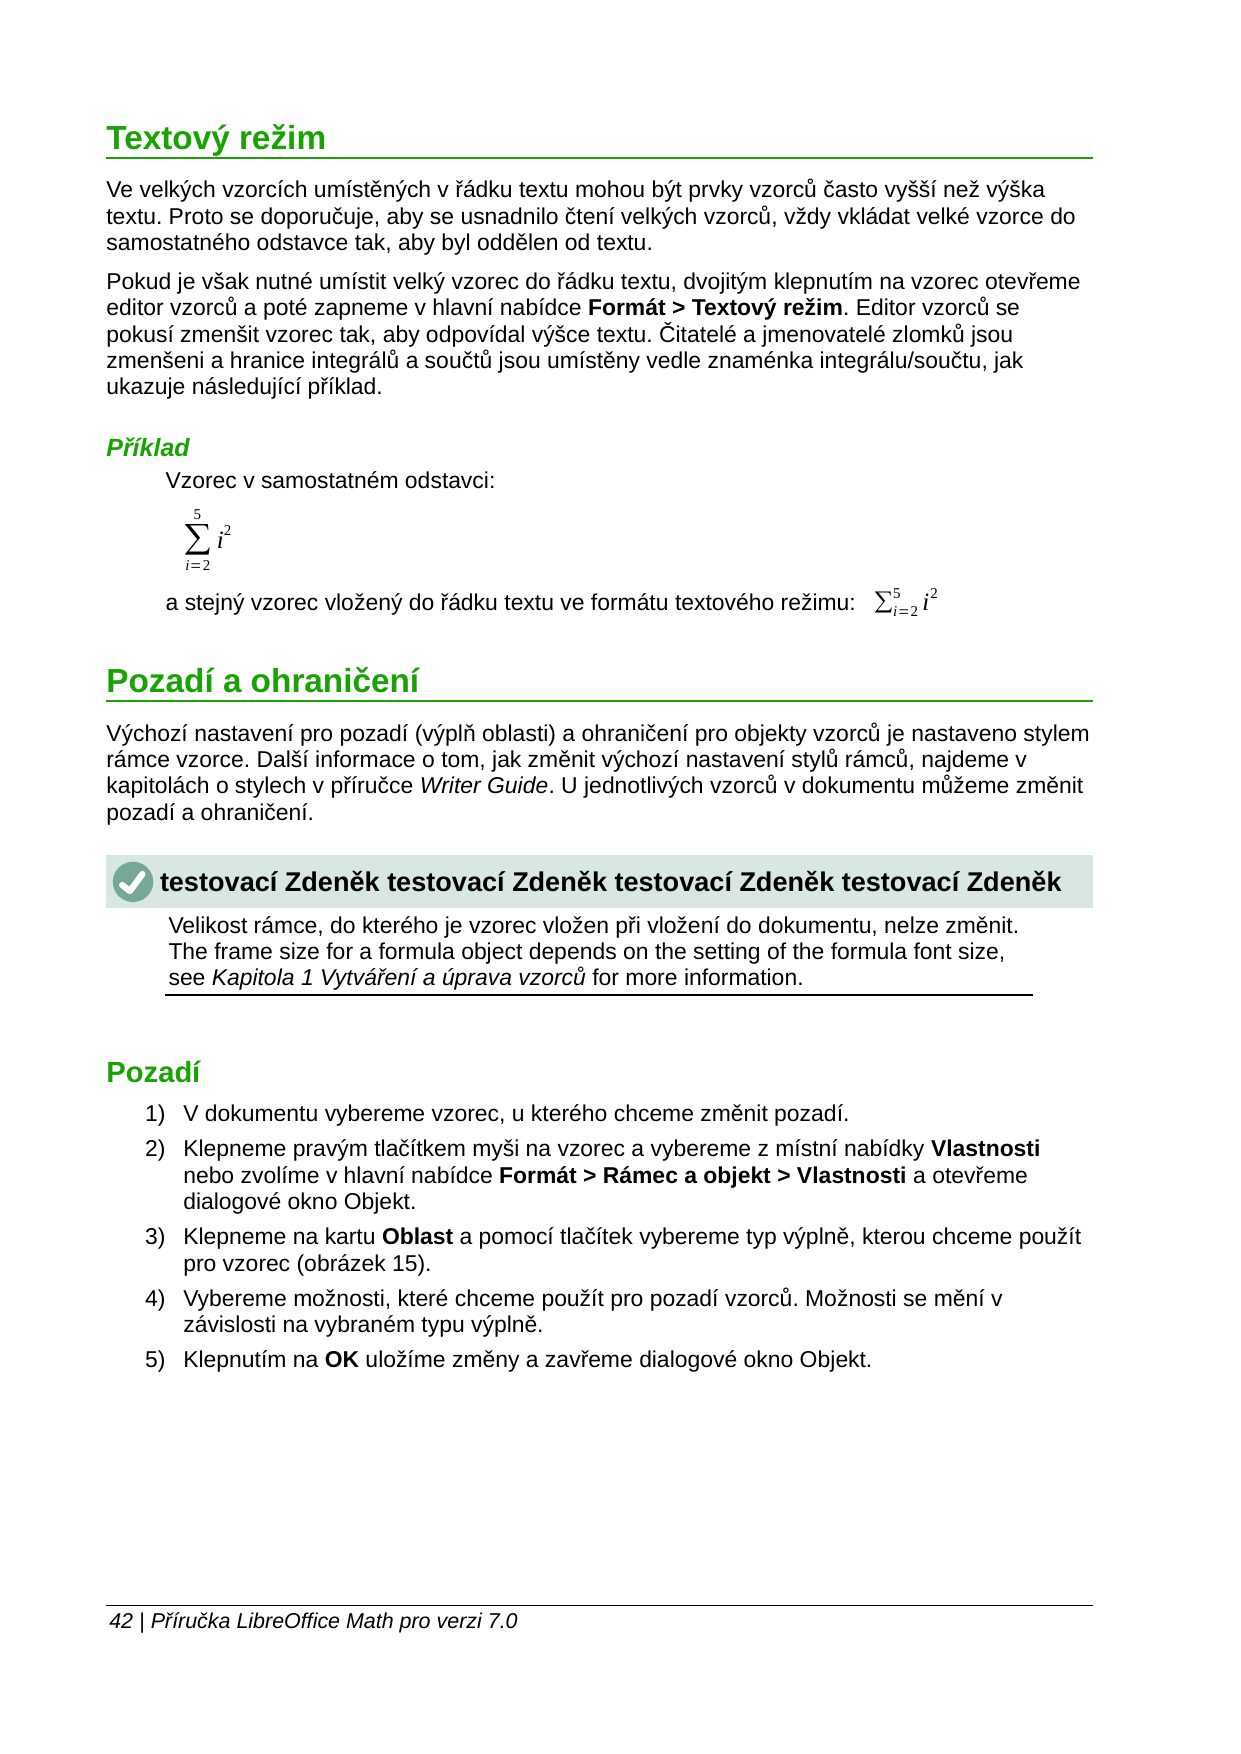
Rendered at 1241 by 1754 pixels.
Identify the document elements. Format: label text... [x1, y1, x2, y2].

list V dokumentu vybereme vzorec, u kterého chceme změnit pozadí. [165, 1100, 1093, 1126]
subtitle Textový režim [106, 118, 1093, 157]
text Vzorec v samostatném odstavci: [165, 467, 1093, 494]
text a stejný vzorec vložený do řádku textu ve formátu textového režimu: [165, 586, 1093, 619]
text Výchozí nastavení pro pozadí (výplň oblasti) a ohraničení pro objekty vzorců je nastaveno stylem rámce vzorce. Další informace o tom, jak změnit výchozí nastavení stylů rámců, najdeme v kapitolách o stylech v příručce Writer Guide. U jednotlivých vzorců v dokumentu můžeme změnit pozadí a ohraničení. [106, 719, 1093, 825]
text Velikost rámce, do kterého je vzorec vložen při vložení do dokumentu, nelze změnit. The frame size for a formula object depends on the setting of the formula font size, see Chapter 1 Creating & Editing Formulas for more information. [165, 908, 1033, 994]
list Vybereme možnosti, které chceme použít pro pozadí vzorců. Možnosti se mění v závislosti na vybraném typu výplně. [165, 1285, 1093, 1337]
subtitle Pozadí [106, 1055, 1093, 1088]
subtitle Příklad [106, 433, 1093, 462]
list Klepnutím na OK uložíme změny a zavřeme dialogové okno Objekt. [165, 1346, 1093, 1373]
list Klepneme pravým tlačítkem myši na vzorec a vybereme z místní nabídky Vlastnosti nebo zvolíme v hlavní nabídce Formát > Rámec a objekt > Vlastnosti a otevřeme dialogové okno Objekt. [165, 1135, 1093, 1214]
text Ve velkých vzorcích umístěných v řádku textu mohou být prvky vzorců často vyšší než výška textu. Proto se doporučuje, aby se usnadnilo čtení velkých vzorců, vždy vkládat velké vzorce do samostatného odstavce tak, aby byl oddělen od textu. [106, 176, 1093, 255]
subtitle testovací Zdeněk testovací Zdeněk testovací Zdeněk testovací Zdeněk [106, 855, 1093, 908]
text Pokud je však nutné umístit velký vzorec do řádku textu, dvojitým klepnutím na vzorec otevřeme editor vzorců a poté zapneme v hlavní nabídce Formát > Textový režim. Editor vzorců se pokusí zmenšit vzorec tak, aby odpovídal výšce textu. Čitatelé a jmenovatelé zlomků jsou zmenšeni a hranice integrálů a součtů jsou umístěny vedle znaménka integrálu/součtu, jak ukazuje následující příklad. [106, 268, 1093, 400]
list Klepneme na kartu Oblast a pomocí tlačítek vybereme typ výplně, kterou chceme použít pro vzorec (obrázek 15). [165, 1223, 1093, 1276]
subtitle Pozadí a ohraničení [106, 661, 1093, 700]
